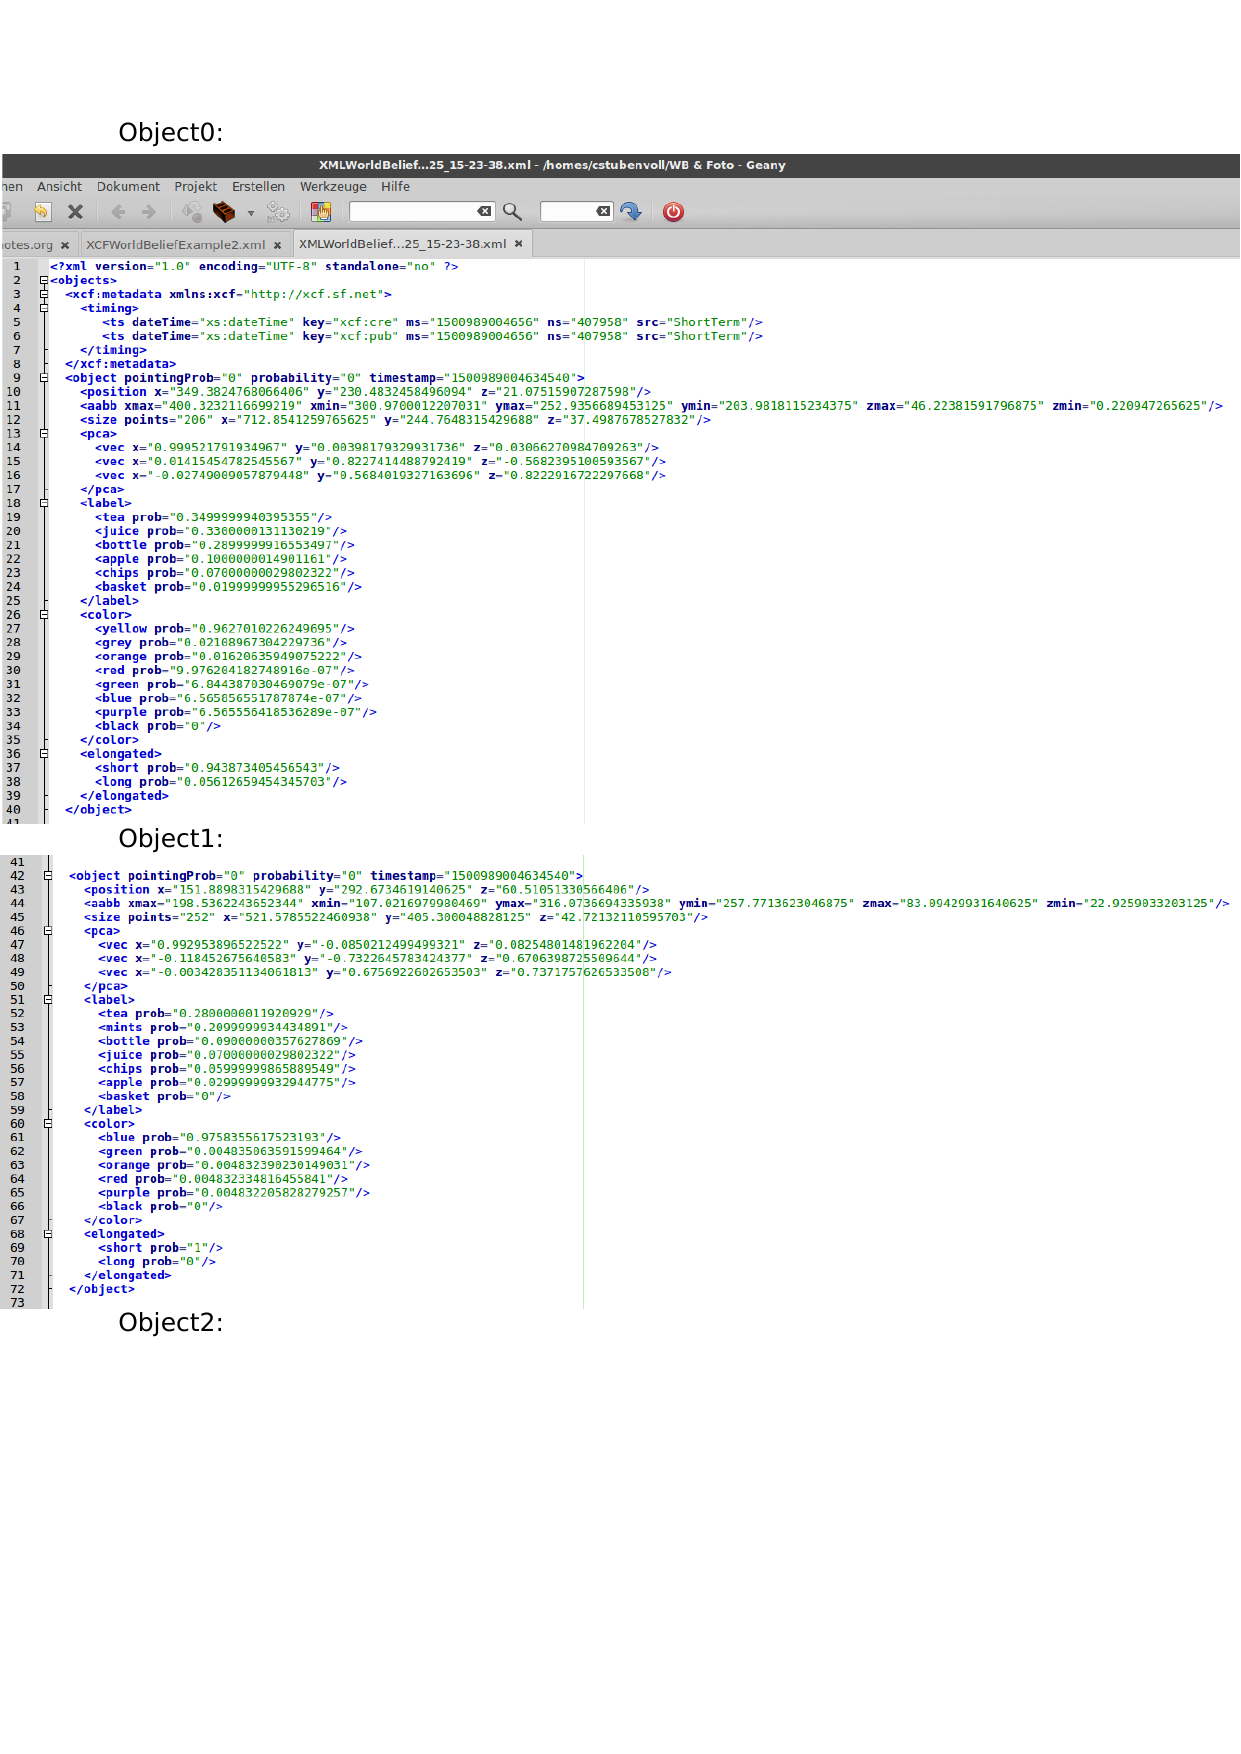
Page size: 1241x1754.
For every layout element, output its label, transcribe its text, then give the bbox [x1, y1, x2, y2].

picture [2, 154, 159, 824]
text Object1: [118, 147, 1122, 853]
text Object0: [118, 118, 1122, 147]
picture [0, 855, 153, 1309]
text Object2: [118, 853, 1122, 1337]
